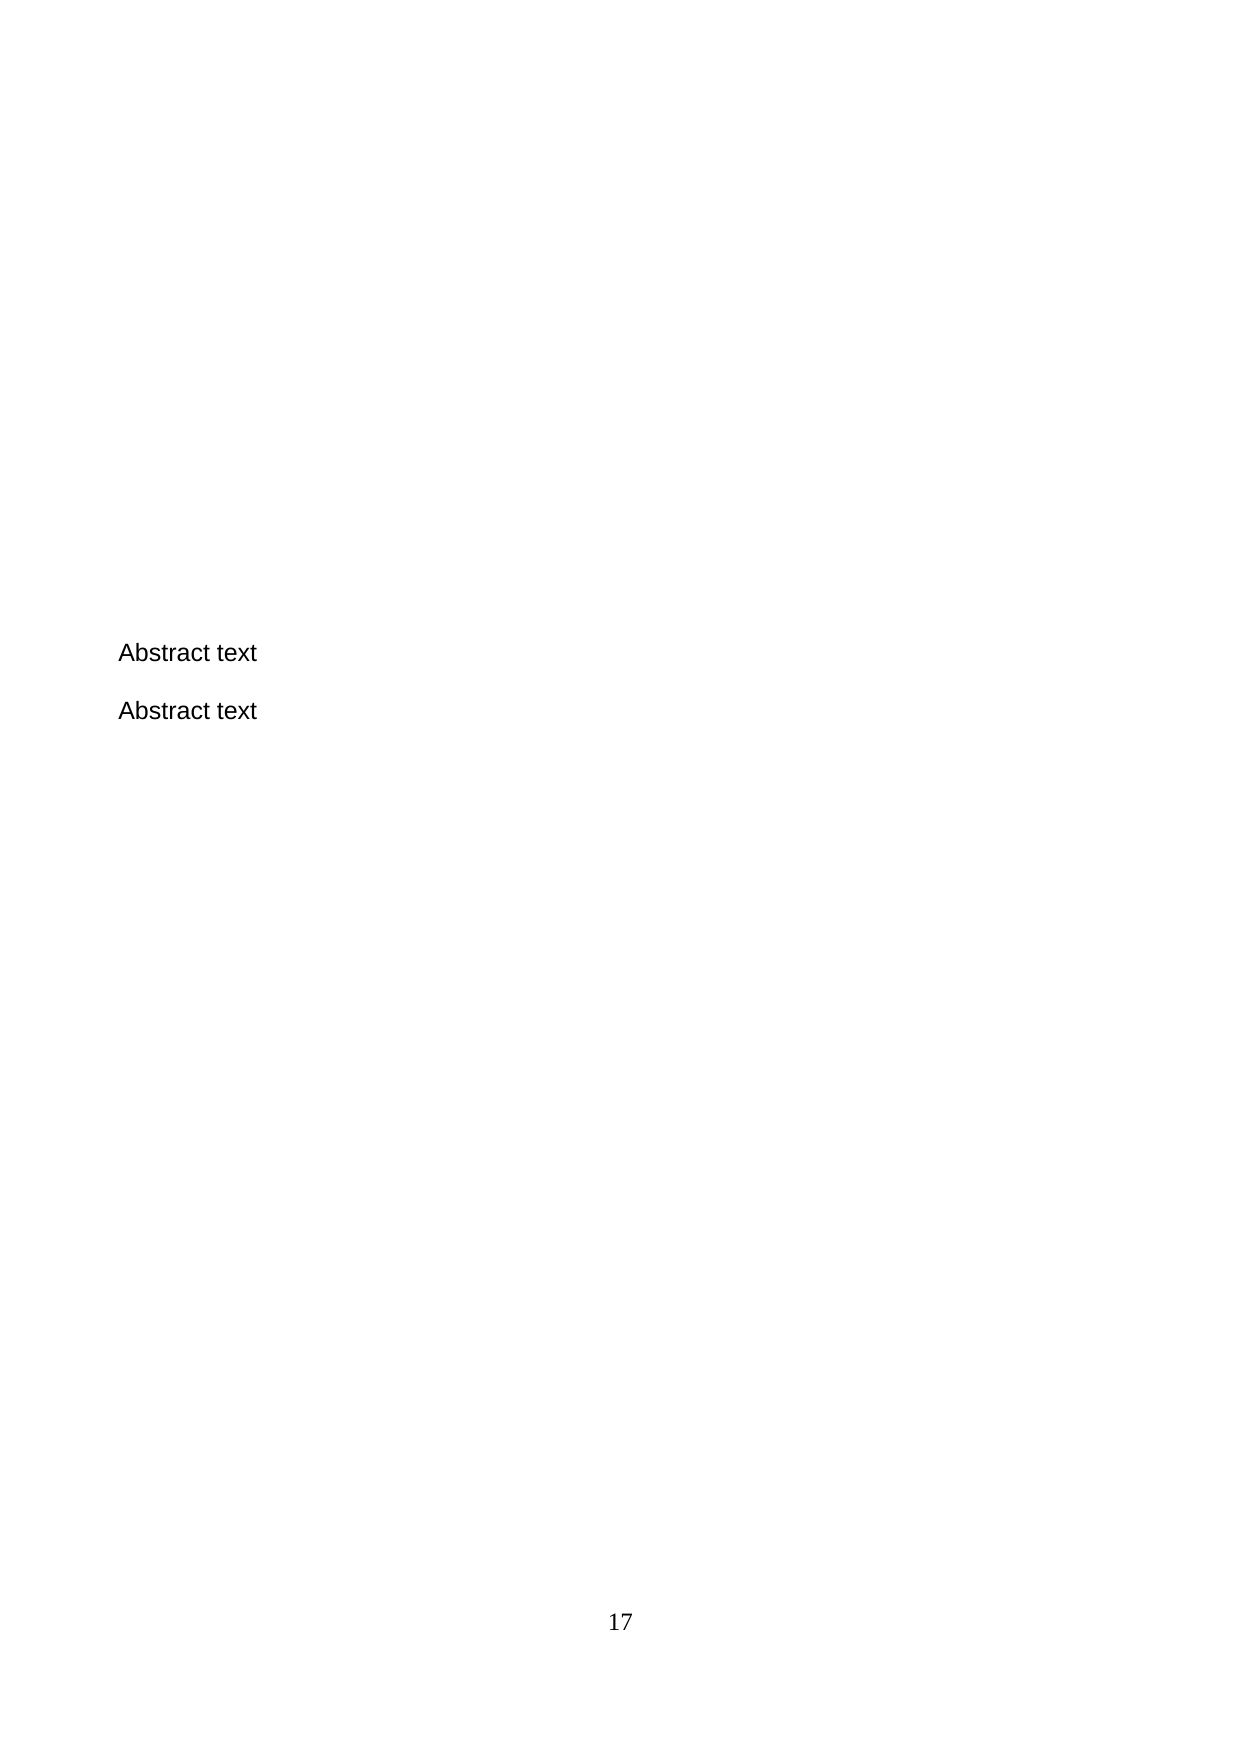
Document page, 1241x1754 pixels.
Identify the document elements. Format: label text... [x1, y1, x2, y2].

text Abstract text [118, 638, 1122, 667]
text Abstract text [118, 696, 1122, 724]
